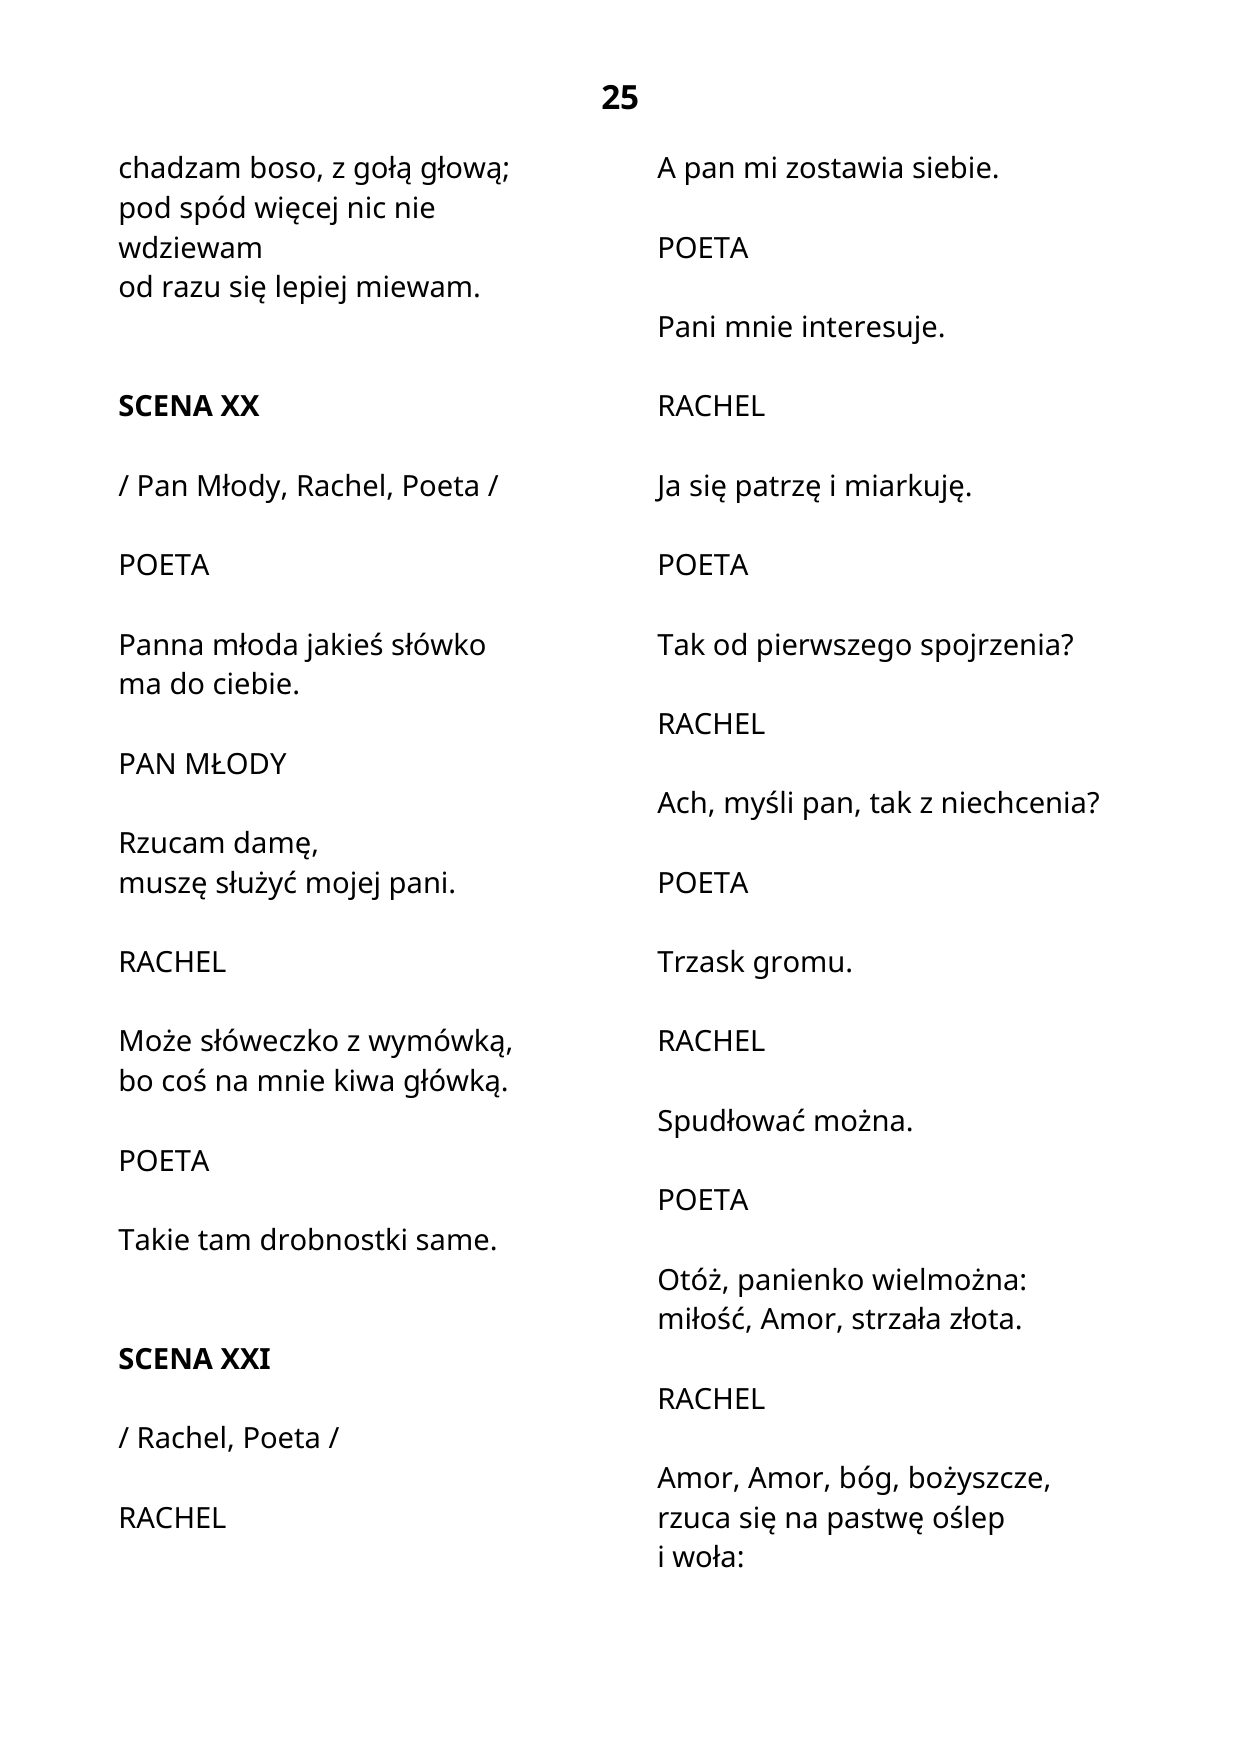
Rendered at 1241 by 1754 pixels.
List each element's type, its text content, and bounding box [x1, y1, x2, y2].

text RACHEL [657, 386, 1122, 425]
text Panna młoda jakieś słówko [118, 624, 583, 663]
text Spudłować można. [657, 1100, 1122, 1140]
text POETA [657, 227, 1122, 267]
text pod spód więcej nic nie wdziewam [118, 187, 583, 267]
text / Pan Młody, Rachel, Poeta / [118, 465, 583, 505]
text Ja się patrzę i miarkuję. [657, 465, 1122, 505]
text i woła: [657, 1537, 1122, 1576]
text Ach, myśli pan, tak z niechcenia? [657, 783, 1122, 822]
text Otóż, panienko wielmożna: [657, 1259, 1122, 1298]
text A pan mi zostawia siebie. [657, 148, 1122, 187]
text Pani mnie interesuje. [657, 306, 1122, 346]
text rzuca się na pastwę oślep [657, 1497, 1122, 1537]
text RACHEL [657, 1378, 1122, 1418]
text RACHEL [118, 1497, 583, 1537]
text miłość, Amor, strzała złota. [657, 1298, 1122, 1338]
text POETA [657, 862, 1122, 902]
text / Rachel, Poeta / [118, 1418, 583, 1457]
text Amor, Amor, bóg, bożyszcze, [657, 1457, 1122, 1497]
text chadzam boso, z gołą głową; [118, 148, 583, 187]
text SCENA XX [118, 386, 583, 425]
text POETA [118, 544, 583, 584]
text ma do ciebie. [118, 663, 583, 703]
text Takie tam drobnostki same. [118, 1219, 583, 1259]
text Może słóweczko z wymówką, [118, 1021, 583, 1060]
text Rzucam damę, [118, 822, 583, 862]
text bo coś na mnie kiwa główką. [118, 1060, 583, 1100]
text POETA [118, 1140, 583, 1179]
text Tak od pierwszego spojrzenia? [657, 624, 1122, 663]
text SCENA XXI [118, 1338, 583, 1378]
text POETA [657, 544, 1122, 584]
text RACHEL [118, 941, 583, 981]
text RACHEL [657, 703, 1122, 743]
text muszę służyć mojej pani. [118, 862, 583, 902]
text RACHEL [657, 1021, 1122, 1060]
text PAN MŁODY [118, 743, 583, 783]
text POETA [657, 1179, 1122, 1219]
text Trzask gromu. [657, 941, 1122, 981]
text od razu się lepiej miewam. [118, 267, 583, 306]
